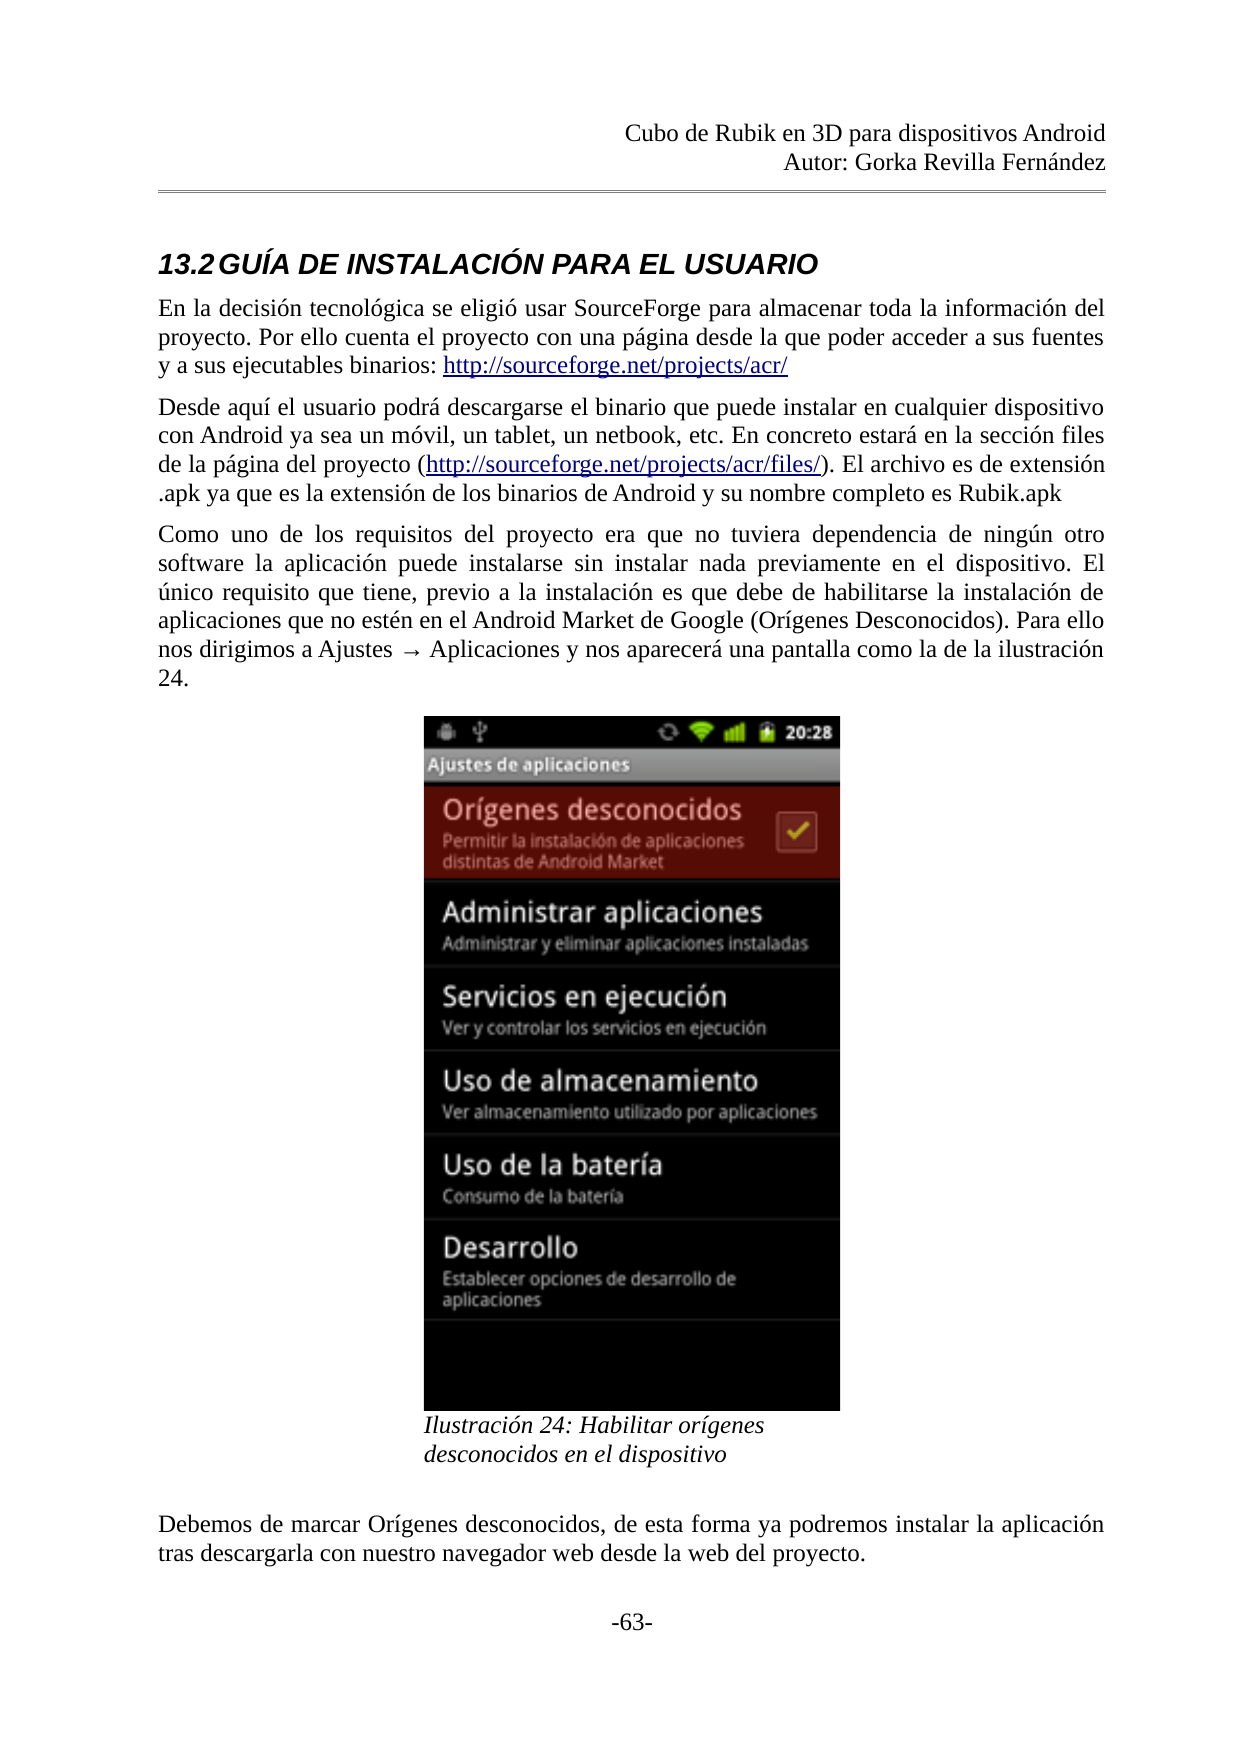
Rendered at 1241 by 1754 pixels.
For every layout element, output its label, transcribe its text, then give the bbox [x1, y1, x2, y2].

picture [423, 716, 841, 1411]
text Ilustración 24: Habilitar orígenes desconocidos en el dispositivo [423, 1411, 840, 1468]
text En la decisión tecnológica se eligió usar SourceForge para almacenar toda la información del proyecto. Por ello cuenta el proyecto con una página desde la que poder acceder a sus fuentes y a sus ejecutables binarios: http://sourceforge.net/projects/acr/ [158, 293, 1106, 379]
text Desde aquí el usuario podrá descargarse el binario que puede instalar en cualquier dispositivo con Android ya sea un móvil, un tablet, un netbook, etc. En concreto estará en la sección files de la página del proyecto (http://sourceforge.net/projects/acr/files/). El archivo es de extensión .apk ya que es la extensión de los binarios de Android y su nombre completo es Rubik.apk [158, 392, 1106, 507]
subtitle GUÍA DE INSTALACIÓN PARA EL USUARIO [158, 247, 1106, 280]
text Debemos de marcar Orígenes desconocidos, de esta forma ya podremos instalar la aplicación tras descargarla con nuestro navegador web desde la web del proyecto. [158, 1509, 1106, 1567]
text Como uno de los requisitos del proyecto era que no tuviera dependencia de ningún otro software la aplicación puede instalarse sin instalar nada previamente en el dispositivo. El único requisito que tiene, previo a la instalación es que debe de habilitarse la instalación de aplicaciones que no estén en el Android Market de Google (Orígenes Desconocidos). Para ello nos dirigimos a Ajustes → Aplicaciones y nos aparecerá una pantalla como la de la ilustración 24. [158, 519, 1106, 692]
